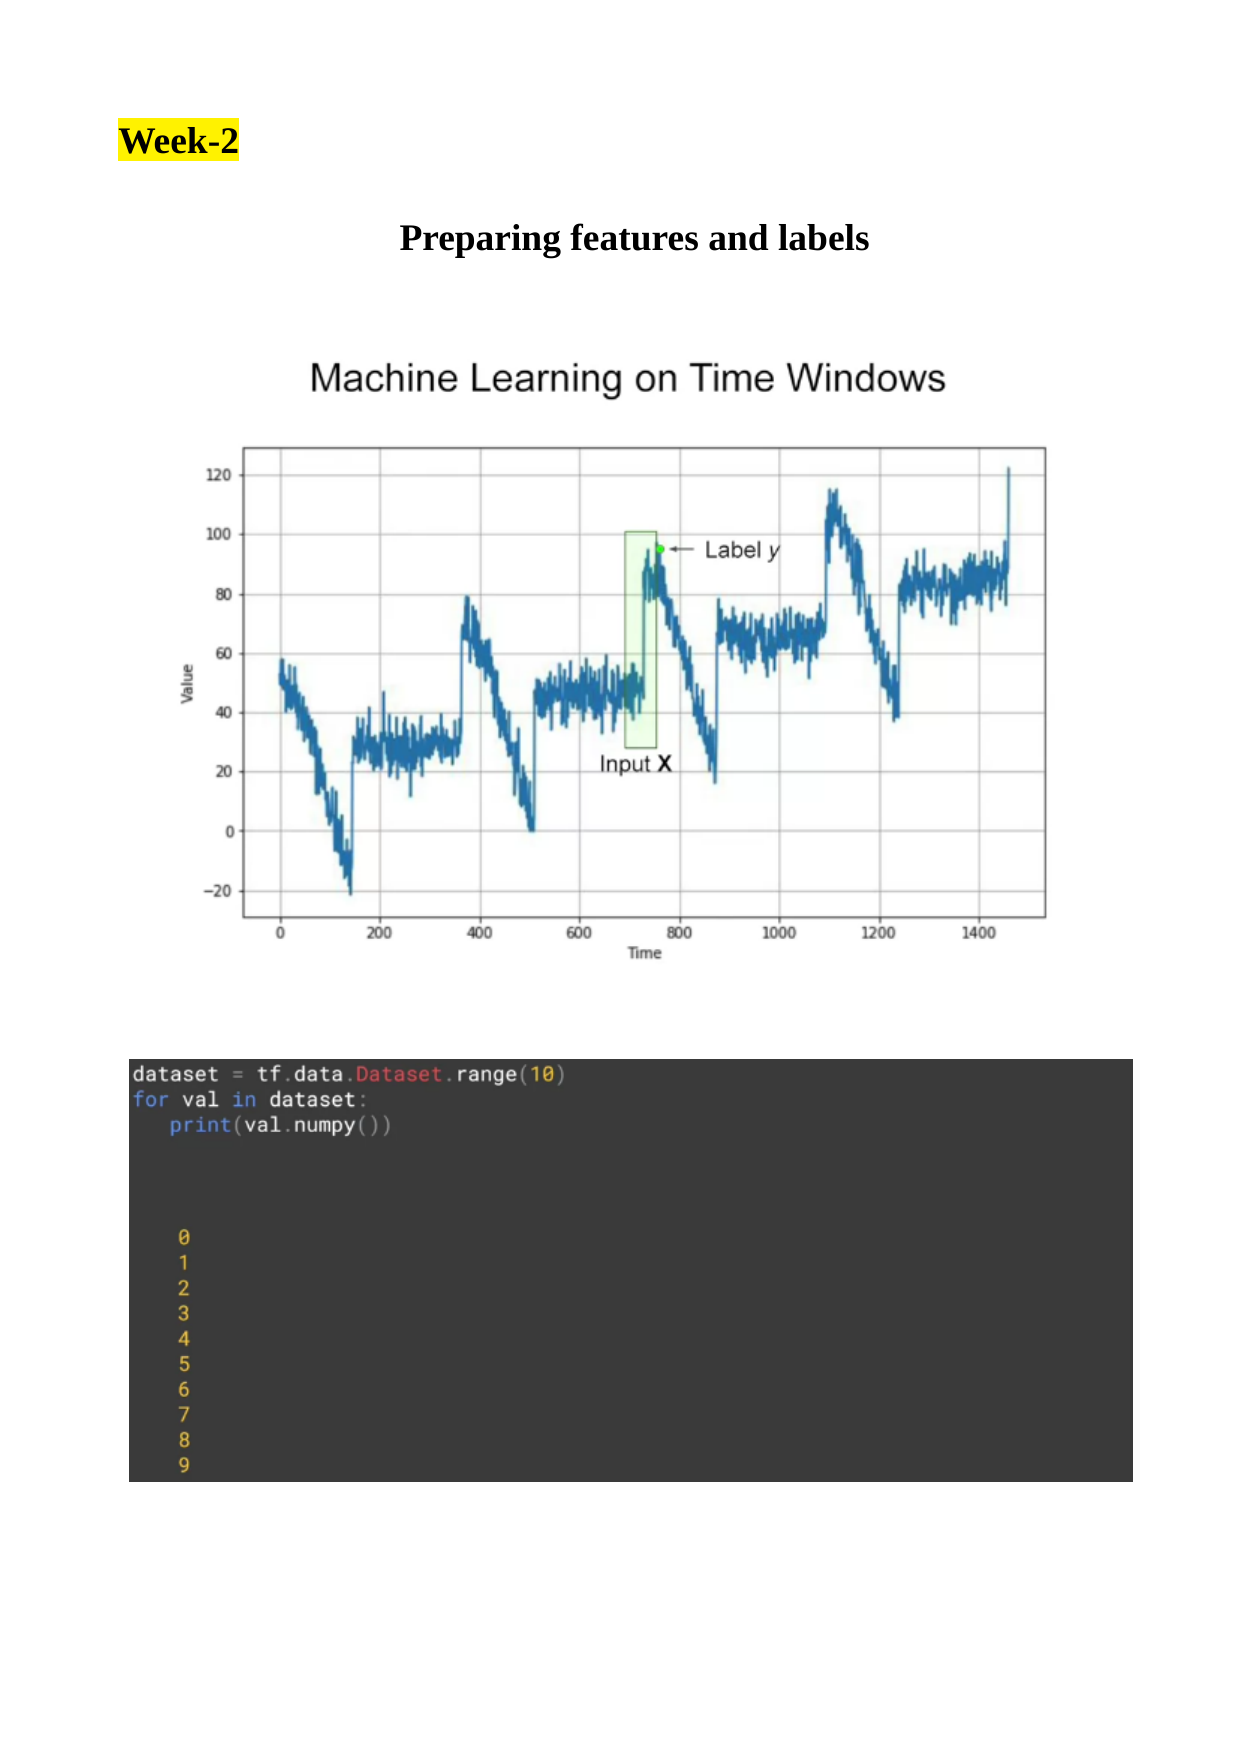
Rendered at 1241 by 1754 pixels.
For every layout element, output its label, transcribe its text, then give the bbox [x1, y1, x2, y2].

text Week-2 [118, 118, 1122, 161]
subtitle Preparing features and labels [118, 215, 1122, 258]
picture [118, 356, 1123, 969]
picture [129, 1059, 1133, 1482]
